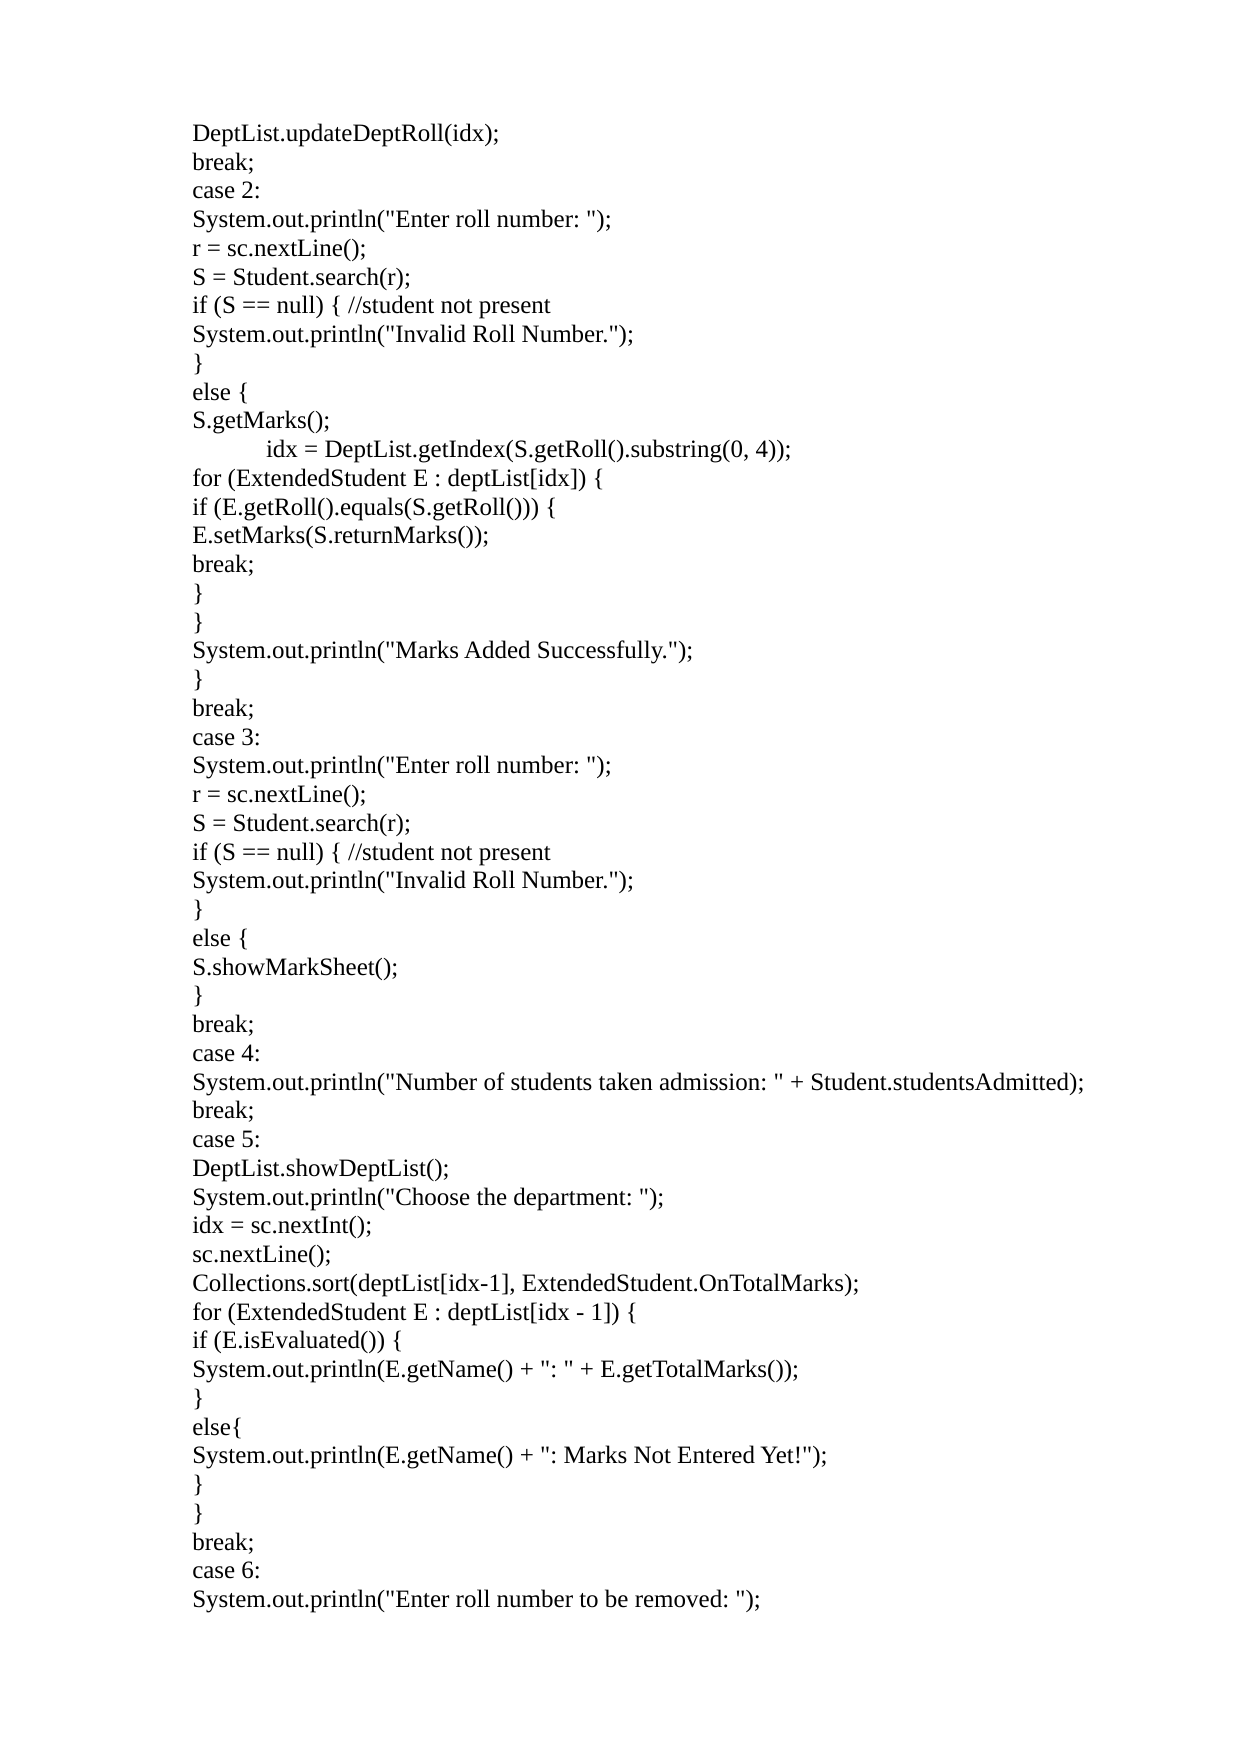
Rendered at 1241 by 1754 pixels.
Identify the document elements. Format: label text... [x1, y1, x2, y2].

text System.out.println(E.getName() + ": " + E.getTotalMarks()); [118, 1354, 1122, 1383]
text System.out.println("Invalid Roll Number."); [118, 866, 1122, 894]
text break; [118, 1009, 1122, 1038]
text if (E.getRoll().equals(S.getRoll())) { [118, 492, 1122, 521]
text break; [118, 1527, 1122, 1556]
text } [118, 894, 1122, 923]
text for (ExtendedStudent E : deptList[idx - 1]) { [118, 1297, 1122, 1326]
text if (S == null) { //student not present [118, 291, 1122, 319]
text DeptList.showDeptList(); [118, 1153, 1122, 1182]
text } [118, 981, 1122, 1009]
text } [118, 607, 1122, 636]
text Collections.sort(deptList[idx-1], ExtendedStudent.OnTotalMarks); [118, 1268, 1122, 1297]
text S = Student.search(r); [118, 262, 1122, 291]
text break; [118, 147, 1122, 176]
text else { [118, 377, 1122, 406]
text DeptList.updateDeptRoll(idx); [118, 118, 1122, 147]
text } [118, 1498, 1122, 1527]
text } [118, 1383, 1122, 1412]
text break; [118, 693, 1122, 722]
text break; [118, 1096, 1122, 1124]
text for (ExtendedStudent E : deptList[idx]) { [118, 463, 1122, 492]
text System.out.println("Choose the department: "); [118, 1182, 1122, 1211]
text case 4: [118, 1038, 1122, 1067]
text if (E.isEvaluated()) { [118, 1326, 1122, 1354]
text case 3: [118, 722, 1122, 751]
text case 5: [118, 1124, 1122, 1153]
text S.getMarks(); [118, 406, 1122, 434]
text else { [118, 923, 1122, 952]
text r = sc.nextLine(); [118, 779, 1122, 808]
text System.out.println("Marks Added Successfully."); [118, 636, 1122, 664]
text System.out.println("Number of students taken admission: " + Student.studentsAdmitted); [118, 1067, 1122, 1096]
text else{ [118, 1412, 1122, 1441]
text sc.nextLine(); [118, 1239, 1122, 1268]
text System.out.println("Enter roll number: "); [118, 204, 1122, 233]
text idx = sc.nextInt(); [118, 1211, 1122, 1239]
text case 6: [118, 1556, 1122, 1584]
text System.out.println("Enter roll number to be removed: "); [118, 1584, 1122, 1613]
text r = sc.nextLine(); [118, 233, 1122, 262]
text System.out.println("Invalid Roll Number."); [118, 319, 1122, 348]
text E.setMarks(S.returnMarks()); [118, 521, 1122, 549]
text System.out.println("Enter roll number: "); [118, 751, 1122, 779]
text idx = DeptList.getIndex(S.getRoll().substring(0, 4)); [118, 434, 1122, 463]
text System.out.println(E.getName() + ": Marks Not Entered Yet!"); [118, 1441, 1122, 1469]
text case 2: [118, 176, 1122, 204]
text S = Student.search(r); [118, 808, 1122, 837]
text if (S == null) { //student not present [118, 837, 1122, 866]
text } [118, 578, 1122, 607]
text } [118, 664, 1122, 693]
text } [118, 348, 1122, 377]
text break; [118, 549, 1122, 578]
text S.showMarkSheet(); [118, 952, 1122, 981]
text } [118, 1469, 1122, 1498]
